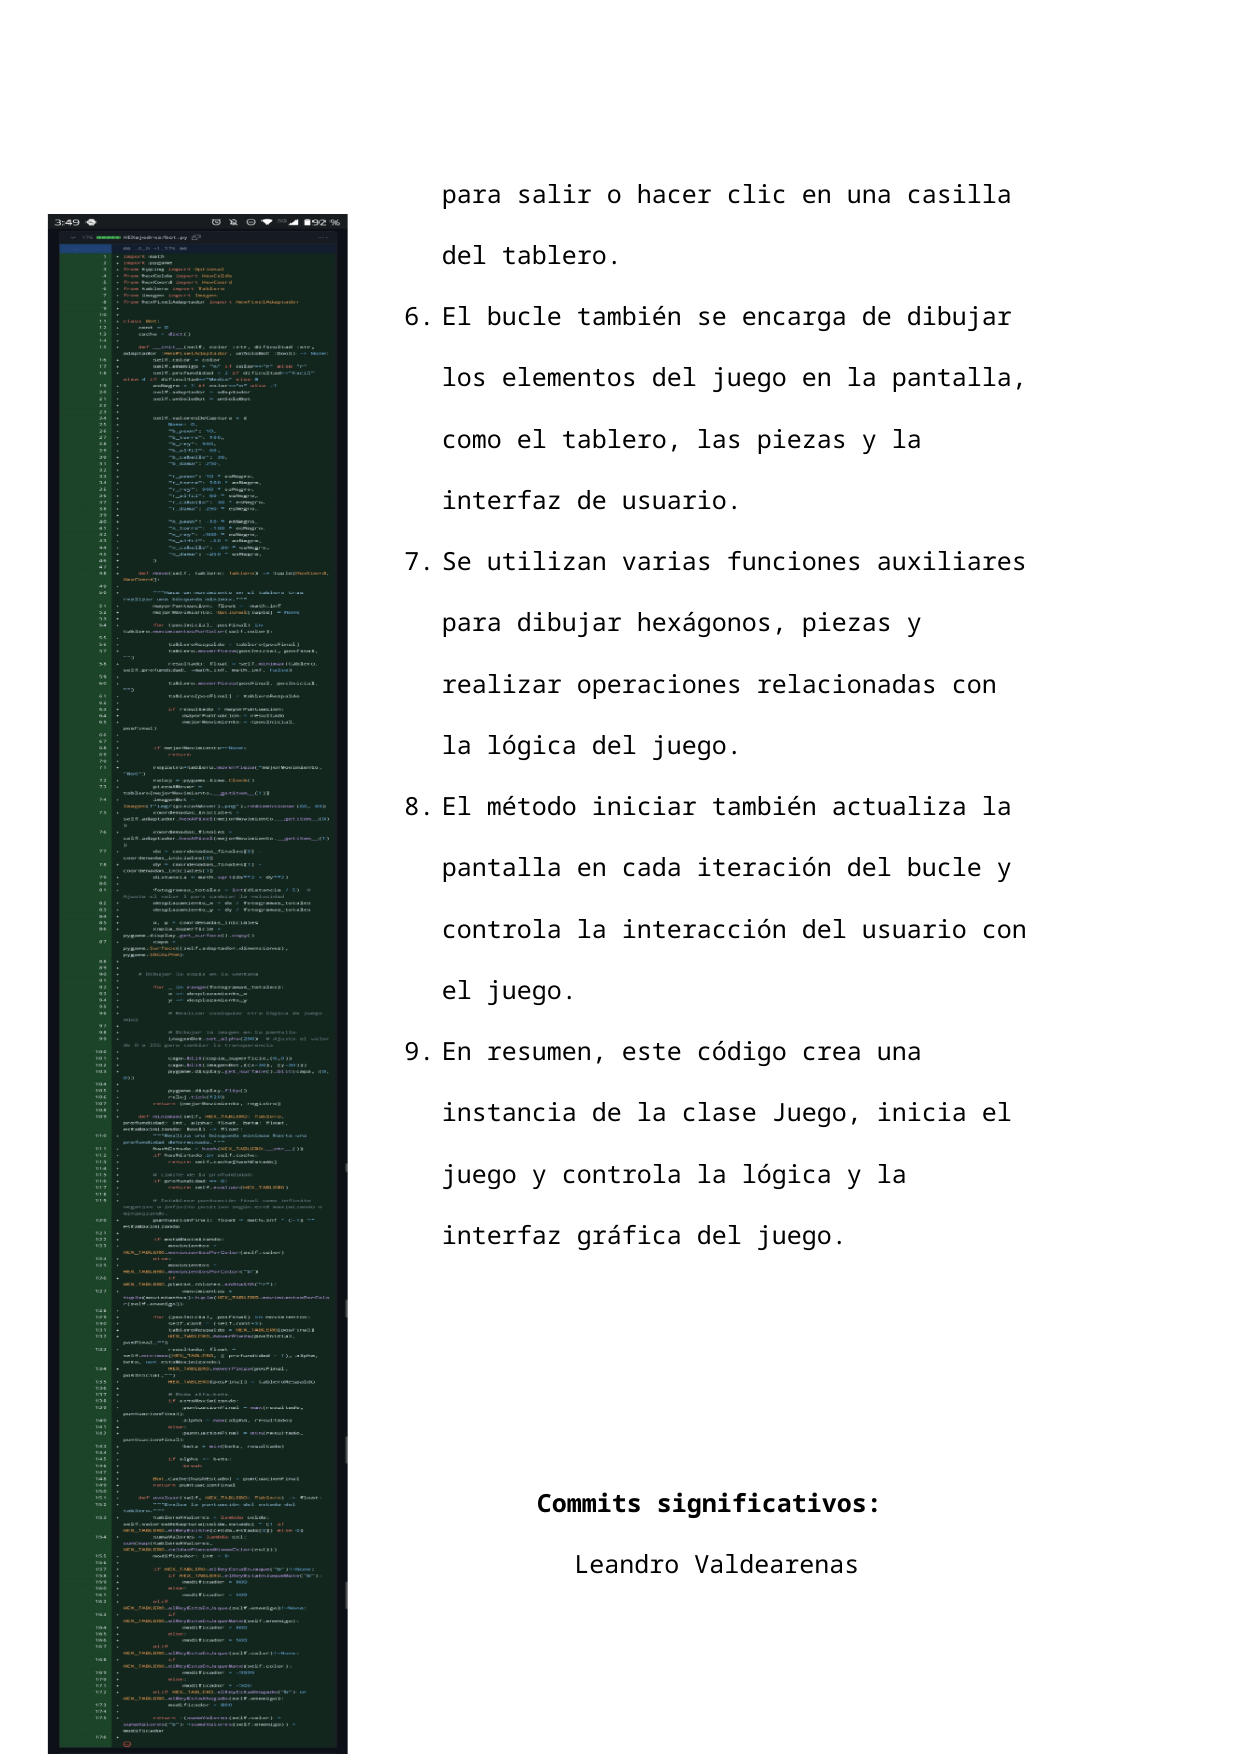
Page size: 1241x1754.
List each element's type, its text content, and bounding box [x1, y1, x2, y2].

text Leandro Valdearenas [348, 1547, 1038, 1581]
picture [47, 214, 348, 1754]
list para salir o hacer clic en una casilla del tablero. [156, 176, 1038, 272]
list En resumen, este código crea una instancia de la clase Juego, inicia el juego y controla la lógica y la interfaz gráfica del juego. [348, 1034, 1038, 1252]
text Commits significativos: [348, 1485, 1038, 1519]
list El bucle también se encarga de dibujar los elementos del juego en la pantalla, como el tablero, las piezas y la interfaz de usuario. [348, 299, 1038, 517]
text [29, 1547, 47, 1581]
list Se utilizan varias funciones auxiliares para dibujar hexágonos, piezas y realizar operaciones relacionadas con la lógica del juego. [348, 544, 1038, 762]
text [29, 1485, 47, 1519]
list El método iniciar también actualiza la pantalla en cada iteración del bucle y controla la interacción del usuario con el juego. [348, 789, 1038, 1007]
